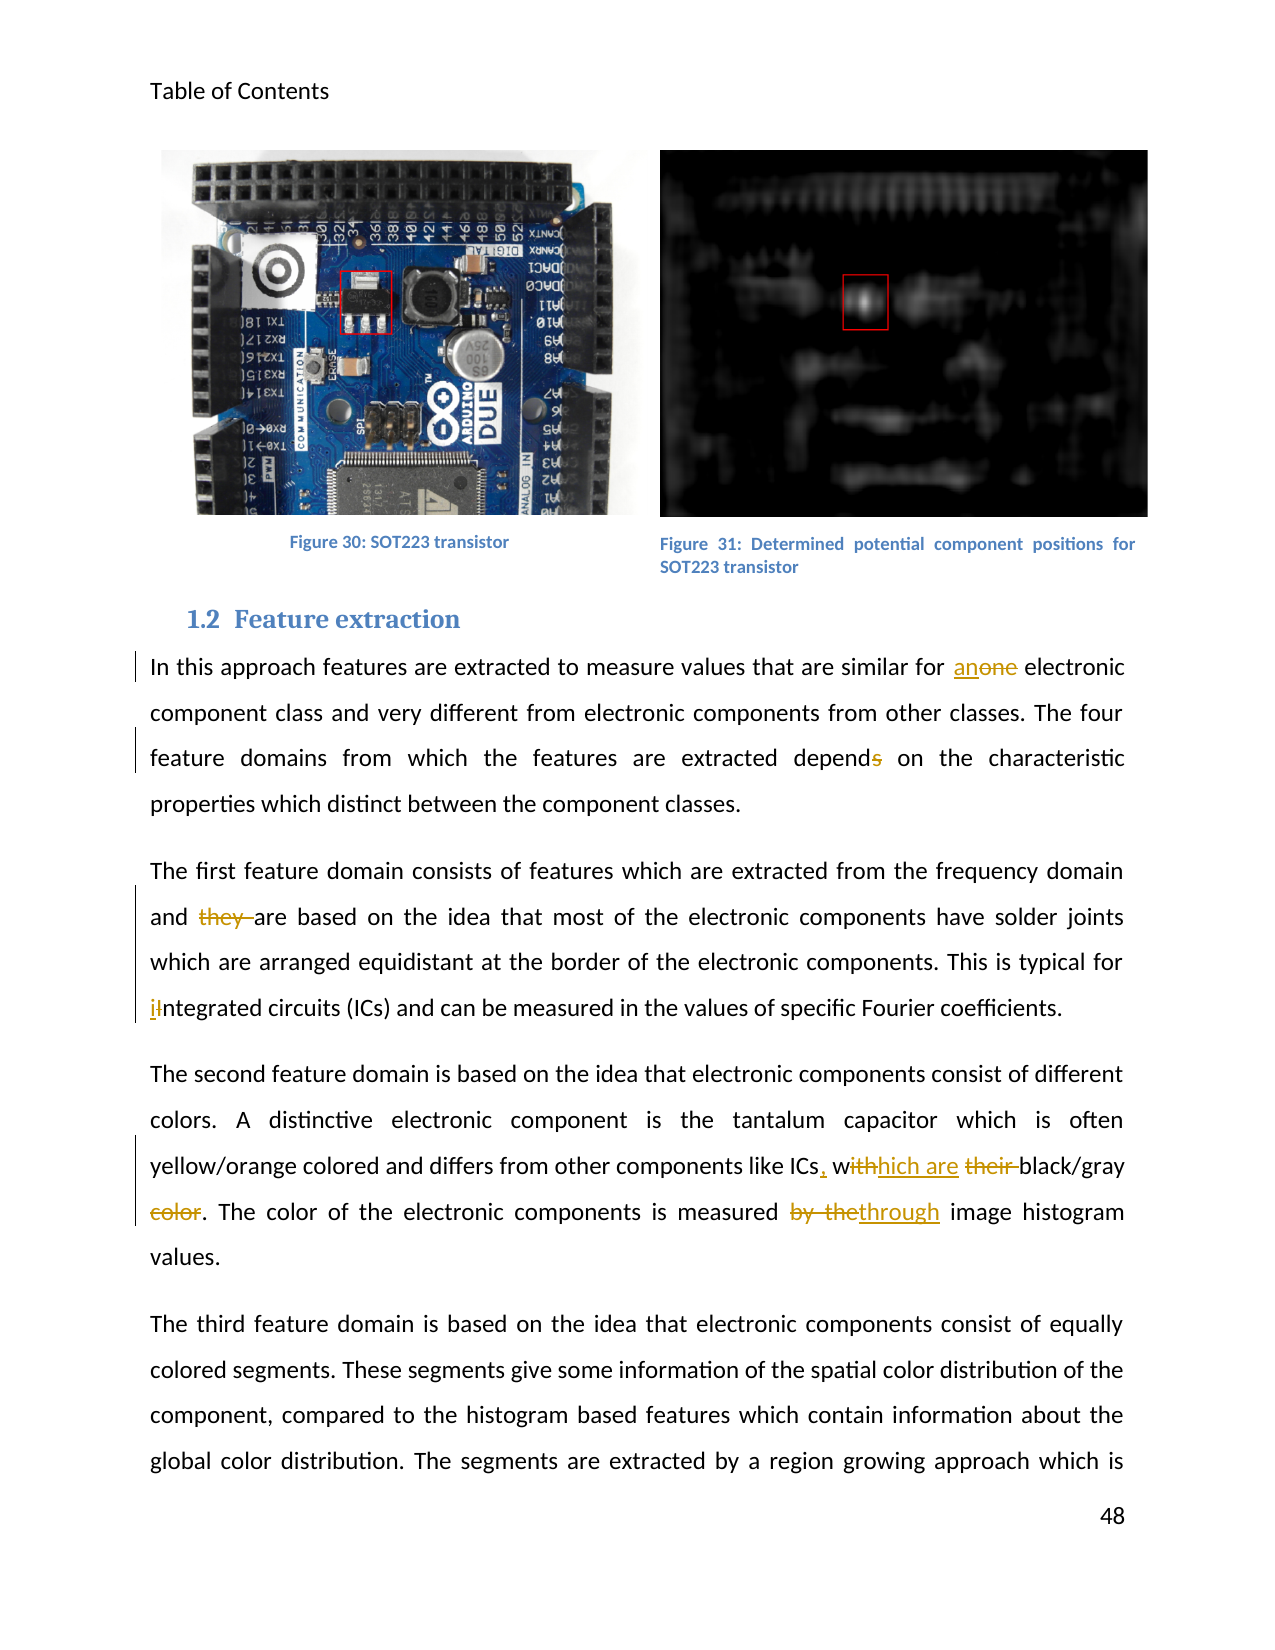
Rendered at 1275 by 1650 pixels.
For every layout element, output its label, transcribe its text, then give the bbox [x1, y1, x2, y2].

table_header Figure 30: SOT223 transistor [150, 150, 649, 584]
table_header Figure 31: Determined potential component positions for SOT223 transistor [649, 150, 1147, 584]
text In this approach features are extracted to measure values that are similar for an electronic component class and very different from electronic components from other classes. The four feature domains from which the features are extracted depend on the characteristic properties which distinct between the component classes. [150, 651, 1125, 819]
text The second feature domain is based on the idea that electronic components consist of different colors. A distinctive electronic component is the tantalum capacitor which is often yellow/orange colored and differs from other components like ICs, which are black/gray. The color of the electronic components is measured through image histogram values. [150, 1059, 1125, 1272]
text The first feature domain consists of features which are extracted from the frequency domain and are based on the idea that most of the electronic components have solder joints which are arranged equidistant at the border of the electronic components. This is typical for integrated circuits (ICs) and can be measured in the values of specific Fourier coefficients. [150, 855, 1125, 1023]
subtitle Feature extraction [187, 604, 1125, 636]
text The third feature domain is based on the idea that electronic components consist of equally colored segments. These segments give some information of the spatial color distribution of the component, compared to the histogram based features which contain information about the global color distribution. The segments are extracted by a region growing approach which is [150, 1308, 1125, 1476]
picture [161, 150, 648, 515]
picture [660, 150, 1148, 517]
